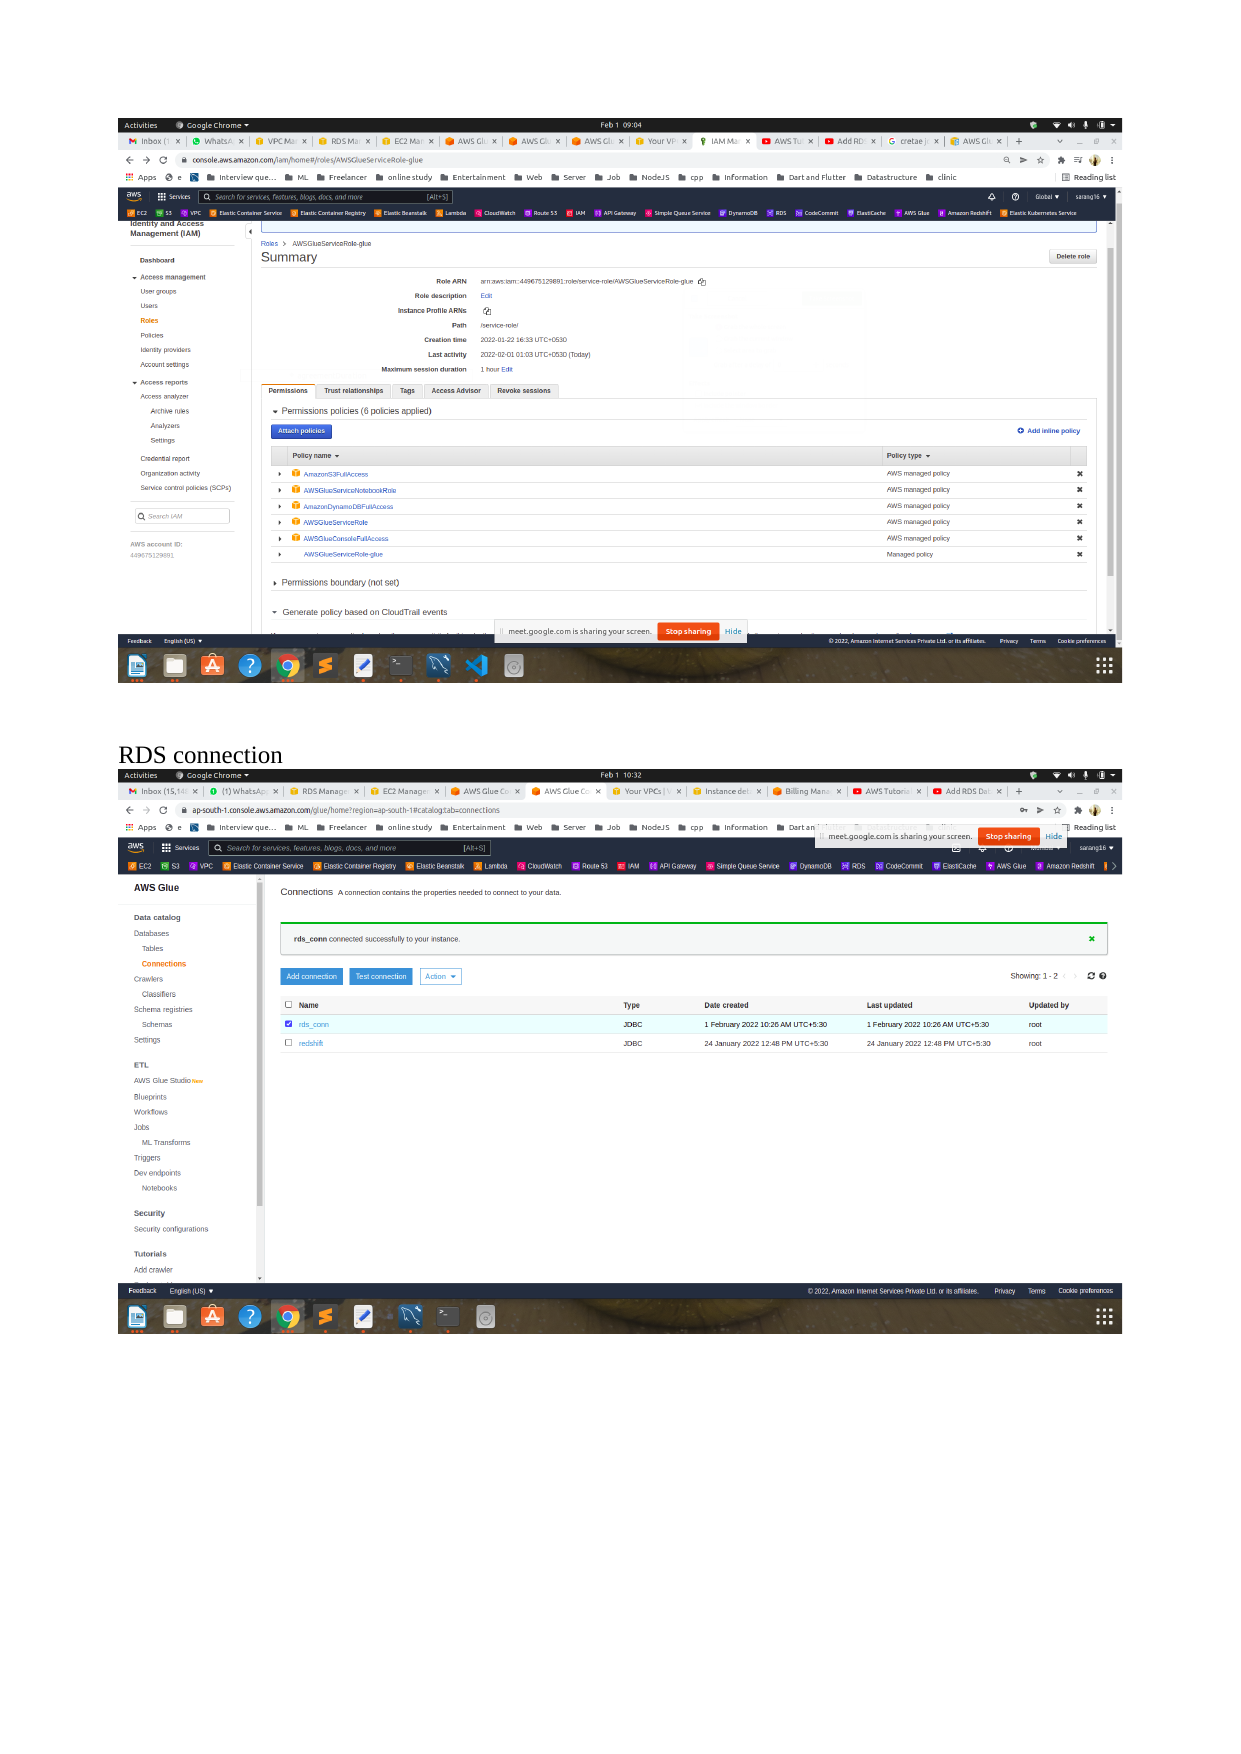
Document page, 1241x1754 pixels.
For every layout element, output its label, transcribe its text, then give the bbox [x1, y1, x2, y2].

picture [118, 118, 1123, 683]
text RDS connection [118, 740, 1122, 769]
picture [118, 769, 1123, 1334]
